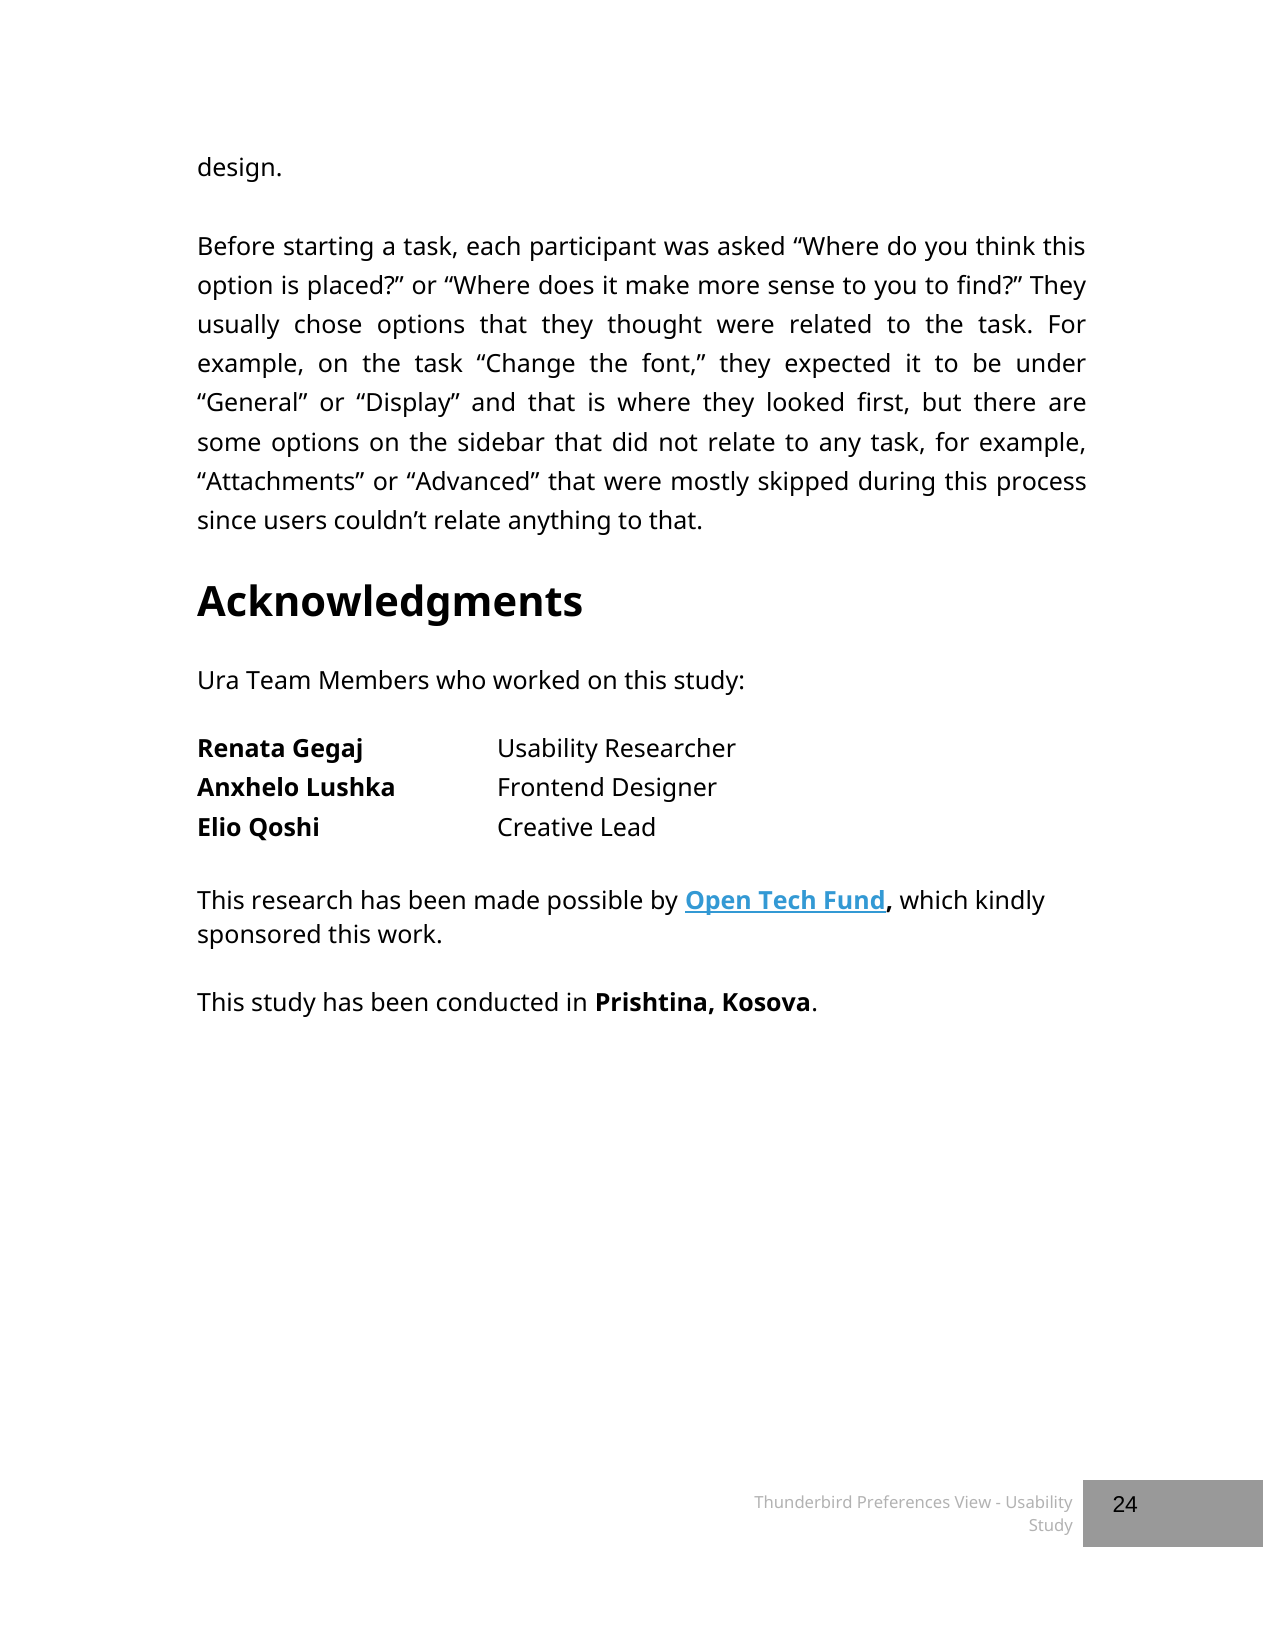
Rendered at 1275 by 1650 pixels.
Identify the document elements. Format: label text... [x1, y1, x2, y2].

text This research has been made possible by Open Tech Fund, which kindly sponsored this work. [197, 882, 1079, 951]
text Before starting a task, each participant was asked “Where do you think this option is placed?” or “Where does it make more sense to you to find?” They usually chose options that they thought were related to the task. For example, on the task “Change the font,” they expected it to be under “General” or “Display” and that is where they looked first, but there are some options on the sidebar that did not relate to any task, for example, “Attachments” or “Advanced” that were mostly skipped during this process since users couldn’t relate anything to that. [197, 228, 1087, 537]
text design. [197, 150, 1087, 184]
subtitle Acknowledgments [197, 572, 1079, 629]
text This study has been conducted in Prishtina, Kosova. [197, 984, 1079, 1019]
text Ura Team Members who worked on this study: [197, 663, 1079, 697]
text Renata Gegaj Usability Researcher [197, 731, 1079, 765]
text Anxhelo Lushka Frontend Designer [197, 770, 1079, 804]
text Elio Qoshi Creative Lead [197, 809, 1079, 843]
